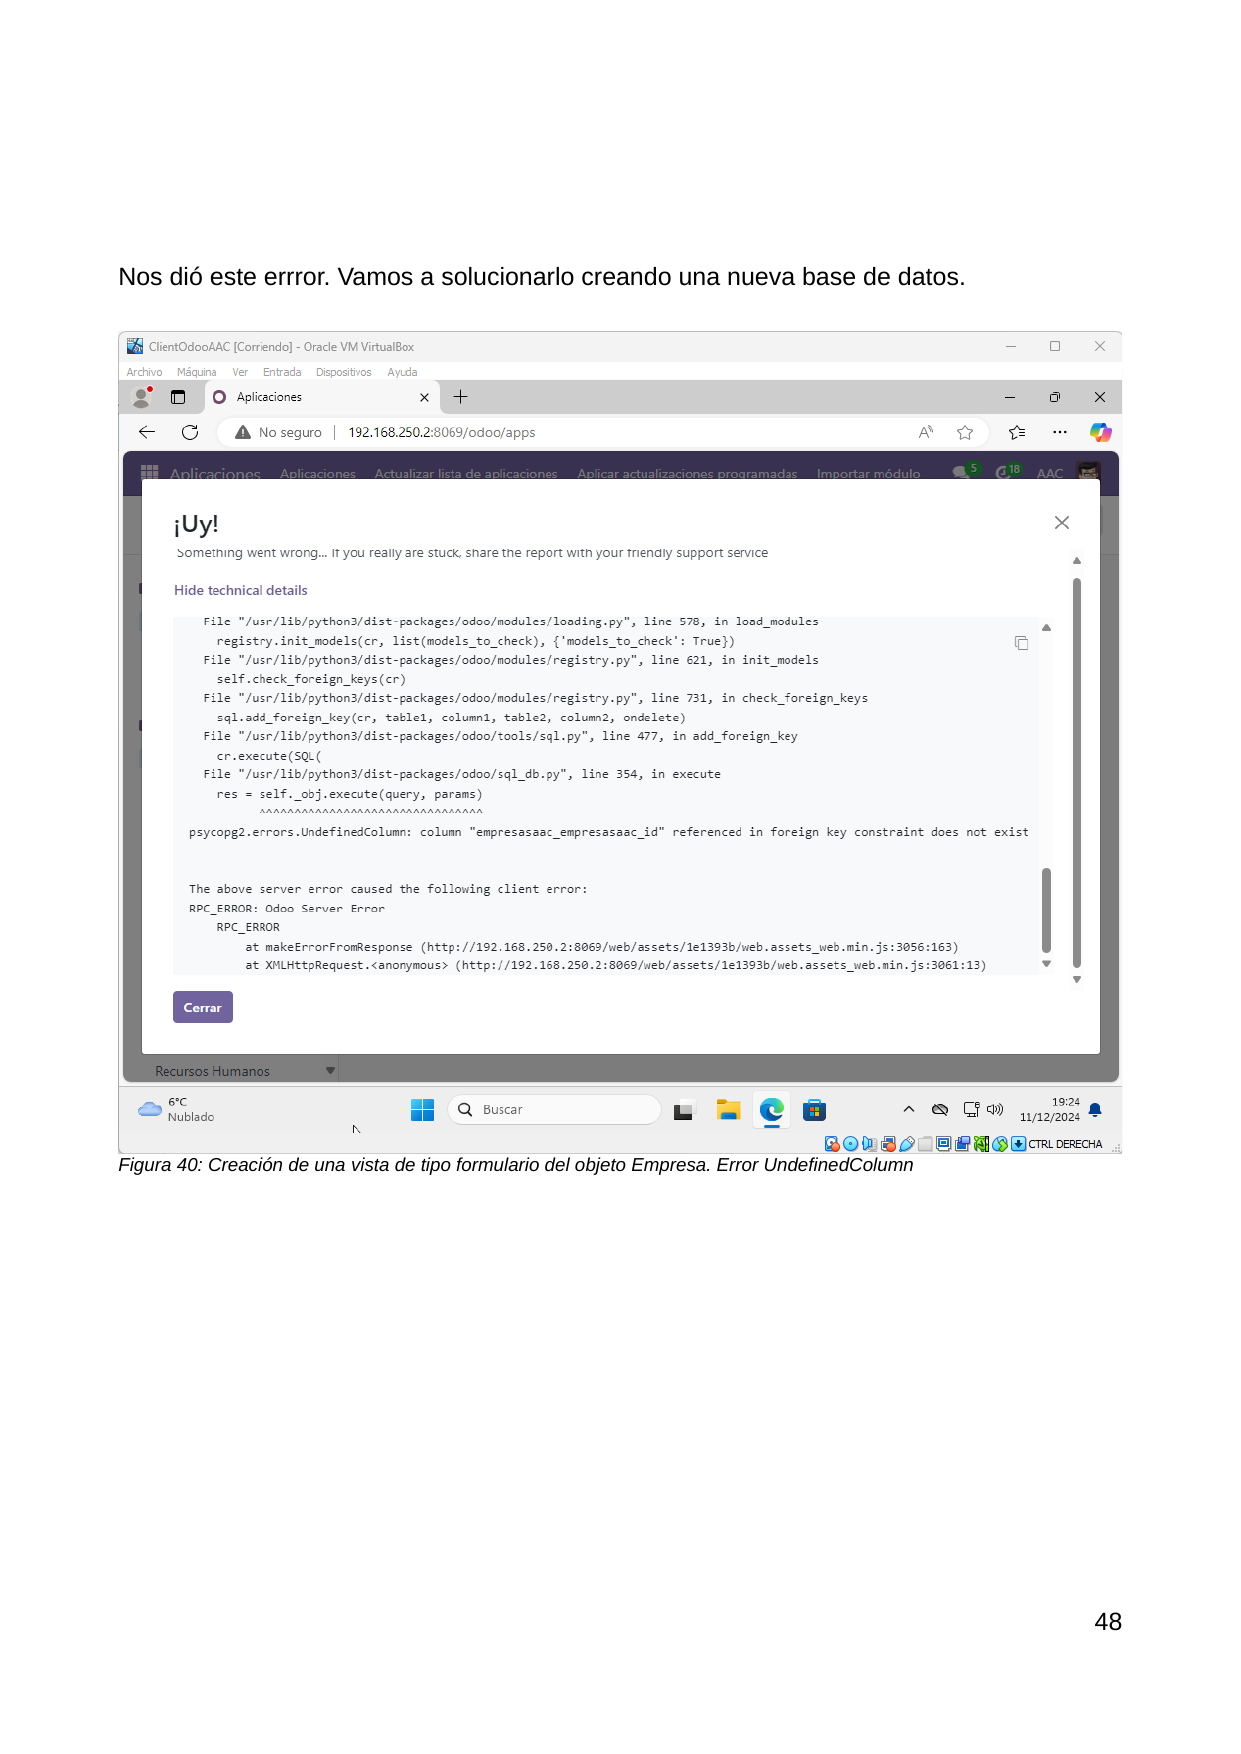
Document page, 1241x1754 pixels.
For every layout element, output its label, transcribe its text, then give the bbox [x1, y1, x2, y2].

picture [118, 331, 1123, 1154]
text Nos dió este errror. Vamos a solucionarlo creando una nueva base de datos. [118, 262, 1122, 291]
text Figura 40: Creación de una vista de tipo formulario del objeto Empresa. Error UndefinedColumn [118, 1154, 1122, 1175]
